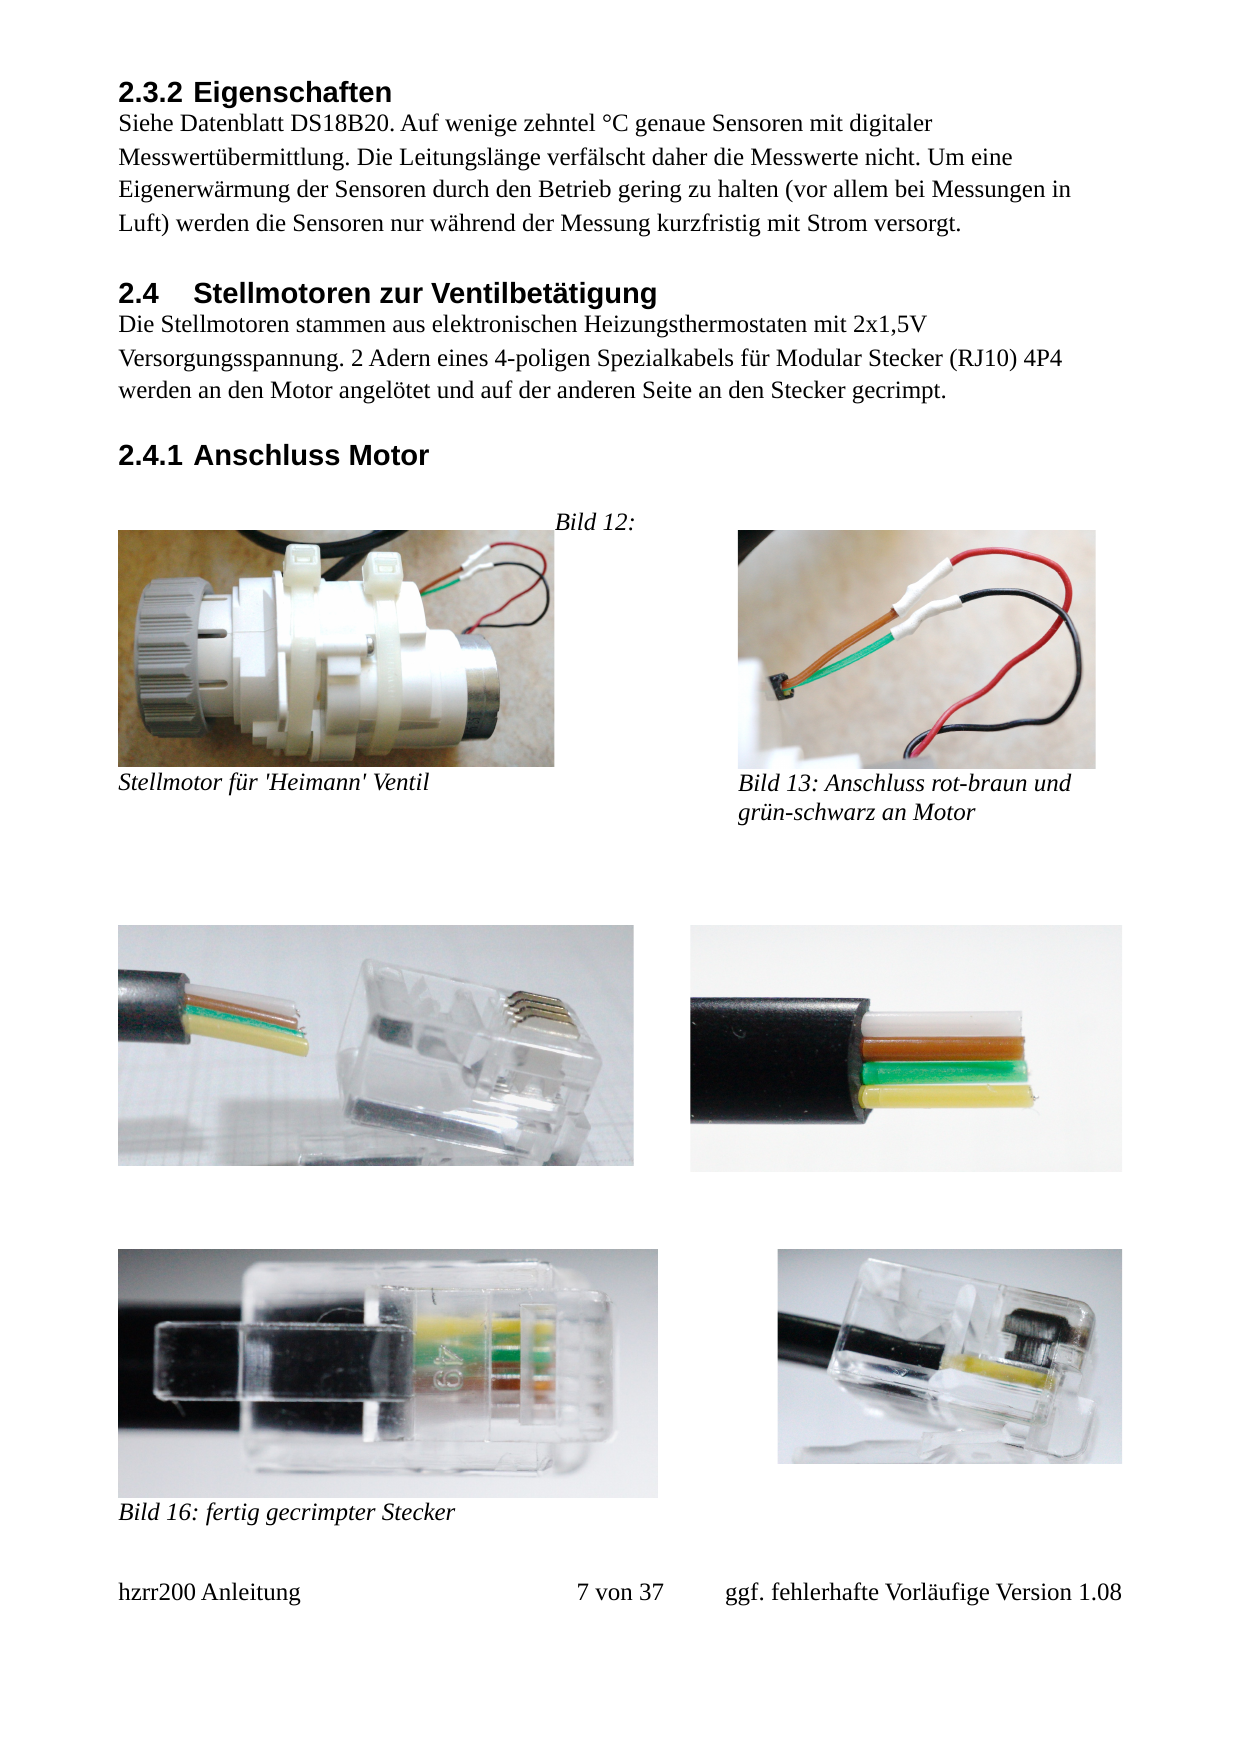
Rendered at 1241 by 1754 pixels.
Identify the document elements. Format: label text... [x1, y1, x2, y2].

subtitle Stellmotoren zur Ventilbetätigung [118, 276, 1122, 309]
picture [777, 1249, 1123, 1464]
picture [737, 530, 1096, 769]
text Die Stellmotoren stammen aus elektronischen Heizungsthermostaten mit 2x1,5V Versorgungsspannung. 2 Adern eines 4-poligen Spezialkabels für Modular Stecker (RJ10) 4P4 werden an den Motor angelötet und auf der anderen Seite an den Stecker gecrimpt. [118, 309, 1122, 404]
picture [690, 925, 1123, 1172]
text Bild 13: Anschluss rot-braun und grün-schwarz an Motor [738, 507, 1122, 826]
text Siehe Datenblatt DS18B20. Auf wenige zehntel °C genaue Sensoren mit digitaler Messwertübermittlung. Die Leitungslänge verfälscht daher die Messwerte nicht. Um eine Eigenerwärmung der Sensoren durch den Betrieb gering zu halten (vor allem bei Messungen in Luft) werden die Sensoren nur während der Messung kurzfristig mit Strom versorgt. [118, 108, 1122, 236]
text Bild 15: Motorstecker: 6mm Mantel entfernen [690, 902, 1122, 925]
text Bild 17: Seitenansicht, Feder unten - gelb sichtbar [778, 1226, 1122, 1249]
text Bild 16: fertig gecrimpter Stecker [118, 1226, 687, 1526]
picture [118, 925, 634, 1166]
picture [118, 530, 555, 767]
text Bild 12: Stellmotor für 'Heimann' Ventil [118, 507, 654, 796]
text Bild 14: Motorstecker: Kabel in Modular 4P4 Stecker einführen - POLUNG !!! [118, 902, 634, 925]
picture [118, 1249, 658, 1498]
subtitle Anschluss Motor [118, 438, 1122, 471]
subtitle Eigenschaften [118, 75, 1122, 108]
